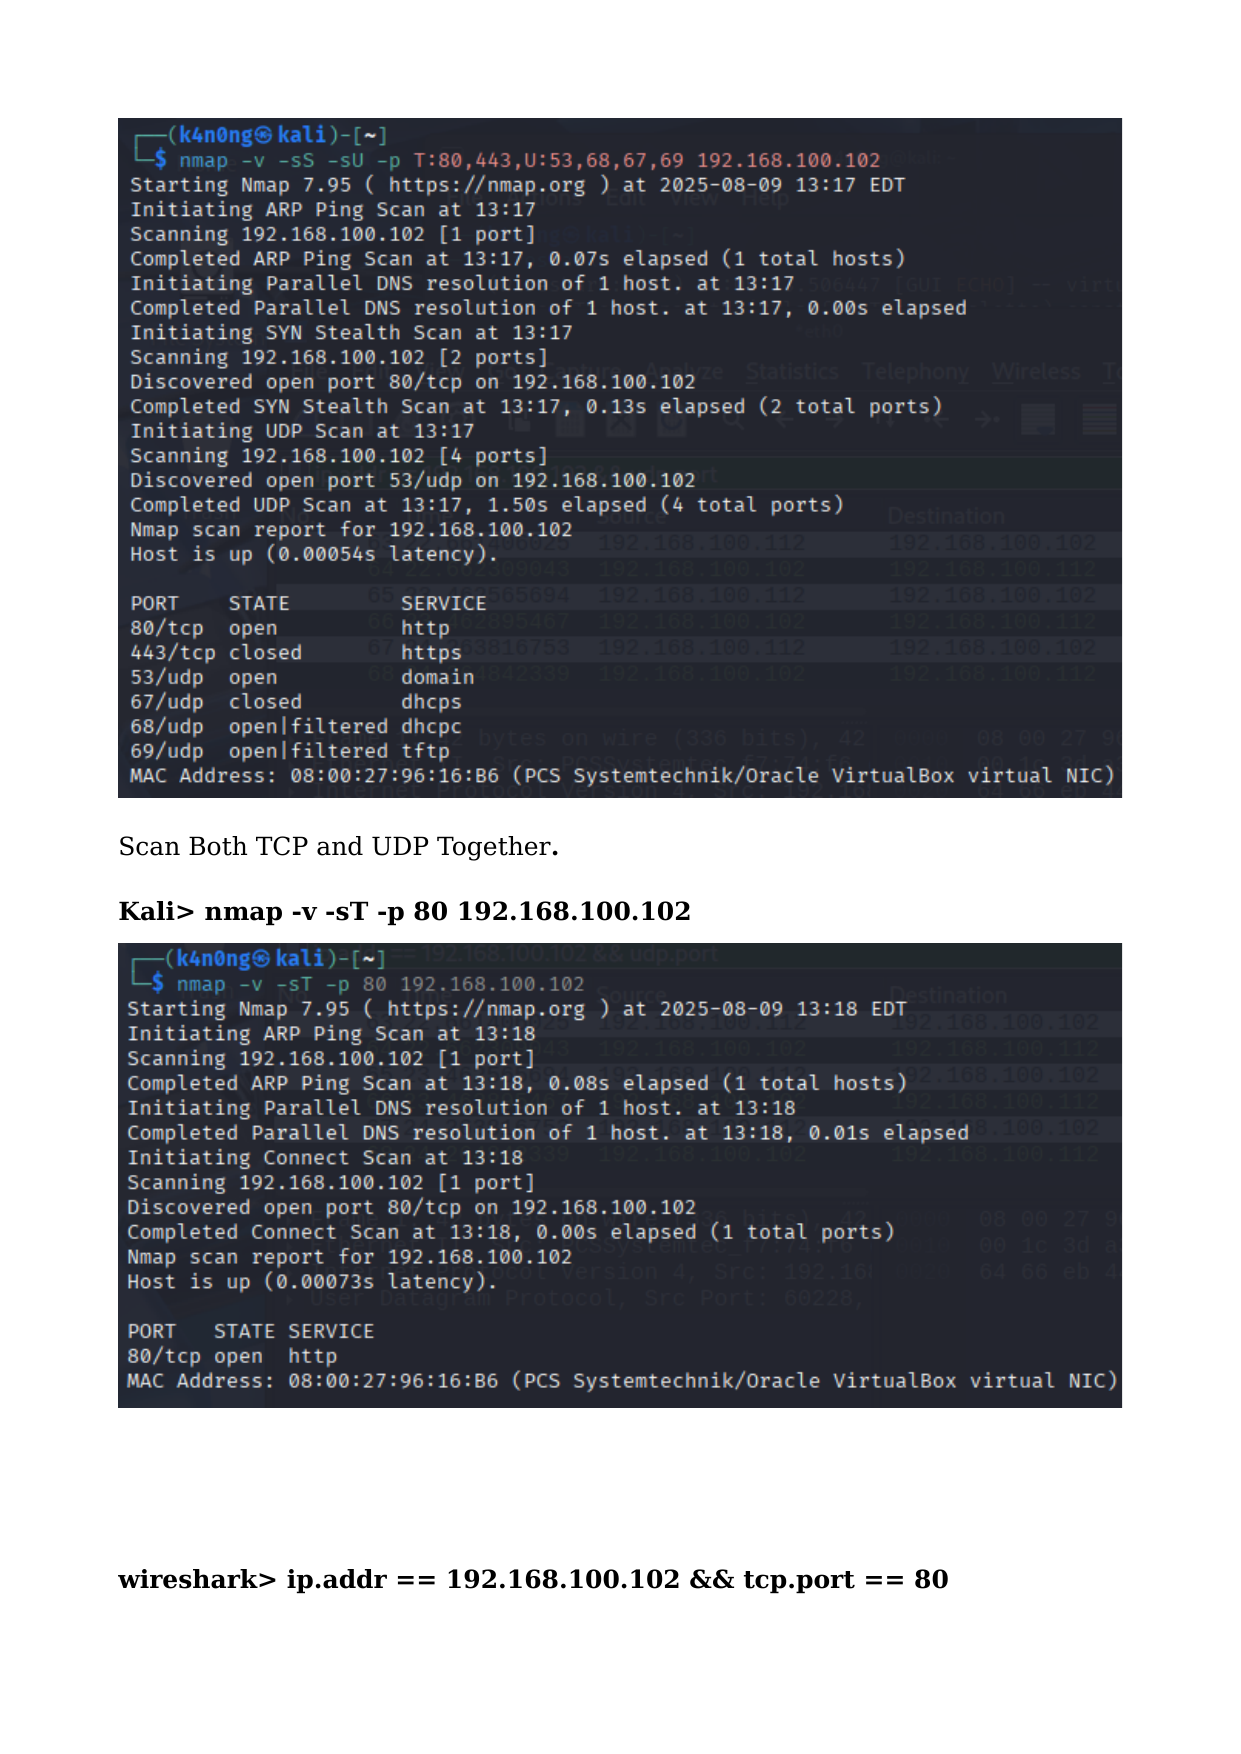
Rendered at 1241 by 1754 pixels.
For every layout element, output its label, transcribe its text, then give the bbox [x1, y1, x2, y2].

text Kali> nmap -v -sT -p 80 192.168.100.102 [118, 897, 1122, 926]
text Scan Both TCP and UDP Together. [118, 832, 1122, 862]
picture [118, 118, 1123, 798]
text wireshark> ip.addr == 192.168.100.102 && tcp.port == 80 [118, 1565, 1122, 1595]
picture [118, 943, 1123, 1408]
